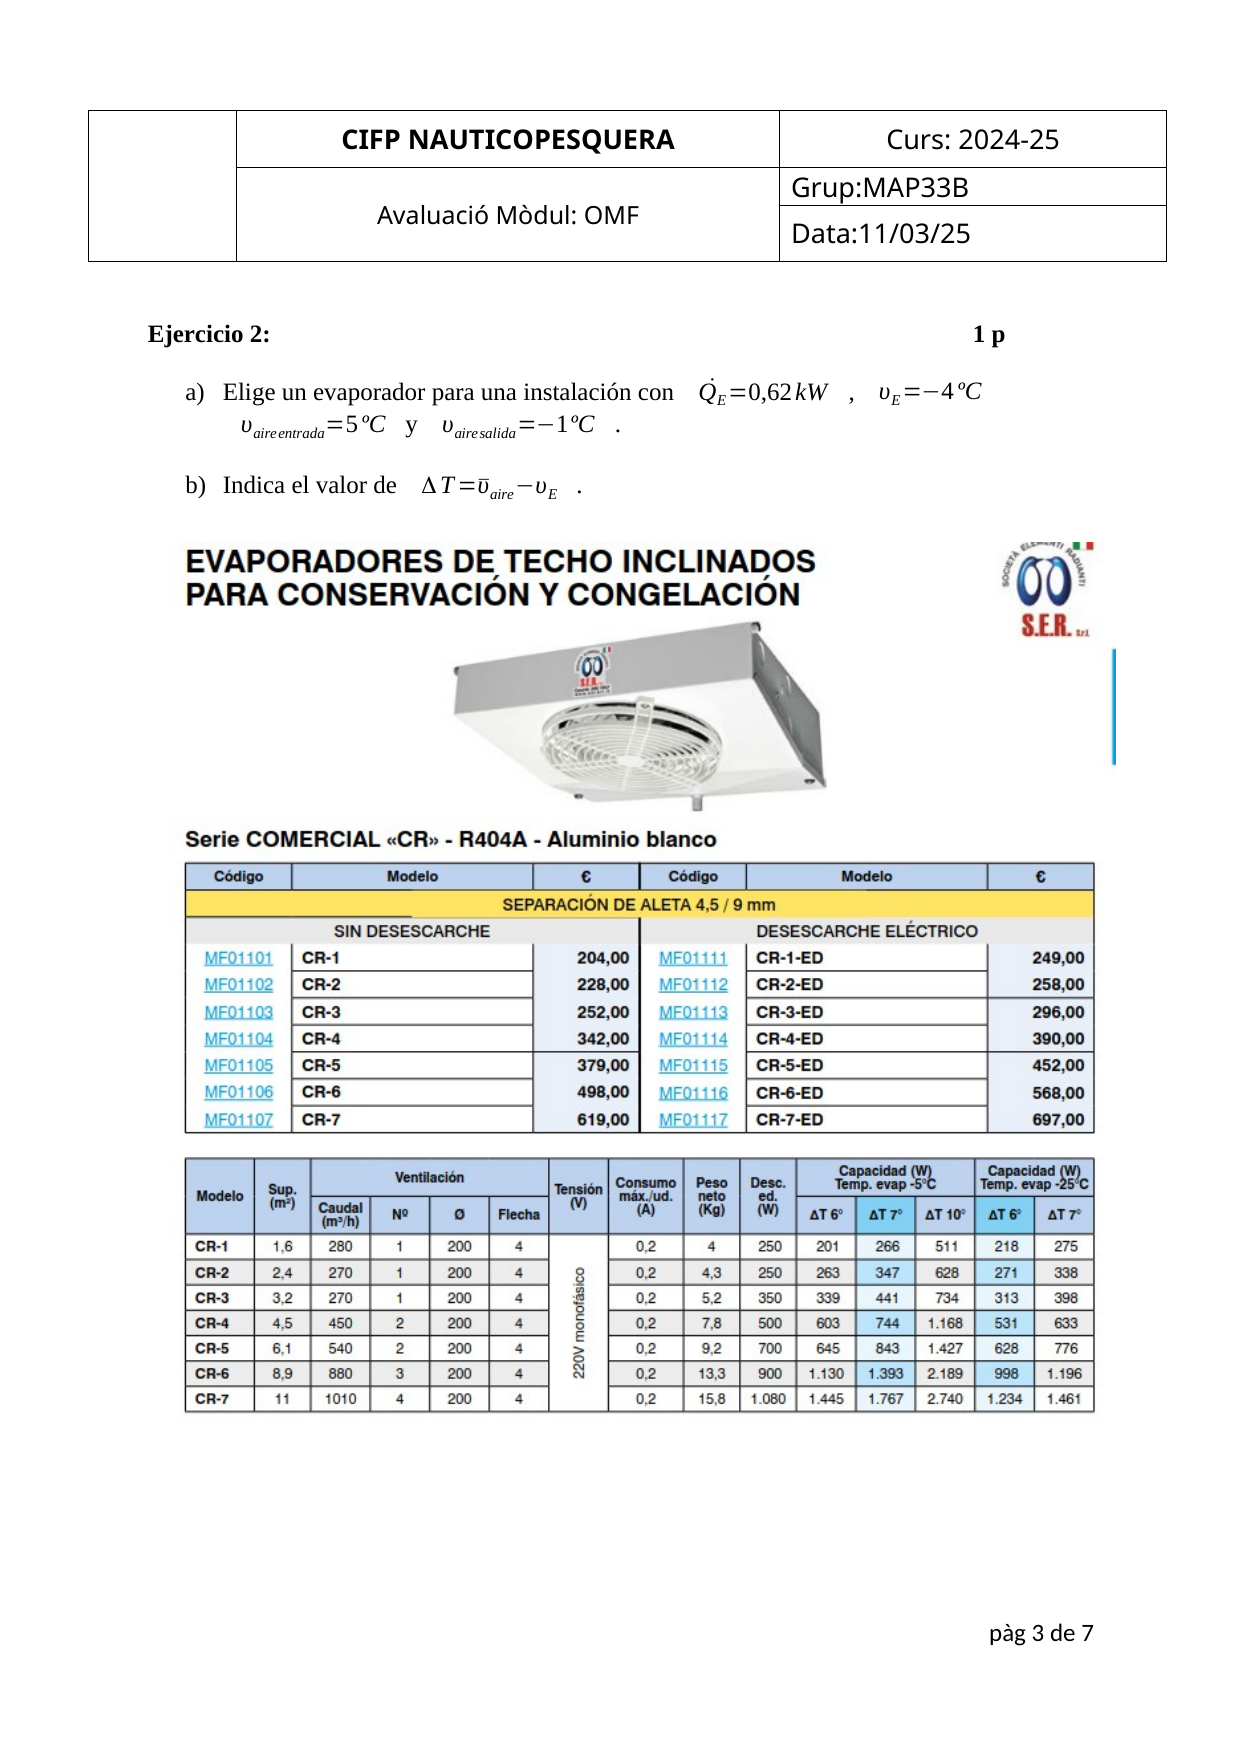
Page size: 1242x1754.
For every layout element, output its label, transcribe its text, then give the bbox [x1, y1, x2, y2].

list Indica el valor de . [185, 470, 1094, 503]
list Elige un evaporador para una instalación con , y . [185, 377, 1094, 442]
picture [169, 542, 1116, 1424]
text Ejercicio 2: 1 p [148, 319, 1094, 348]
